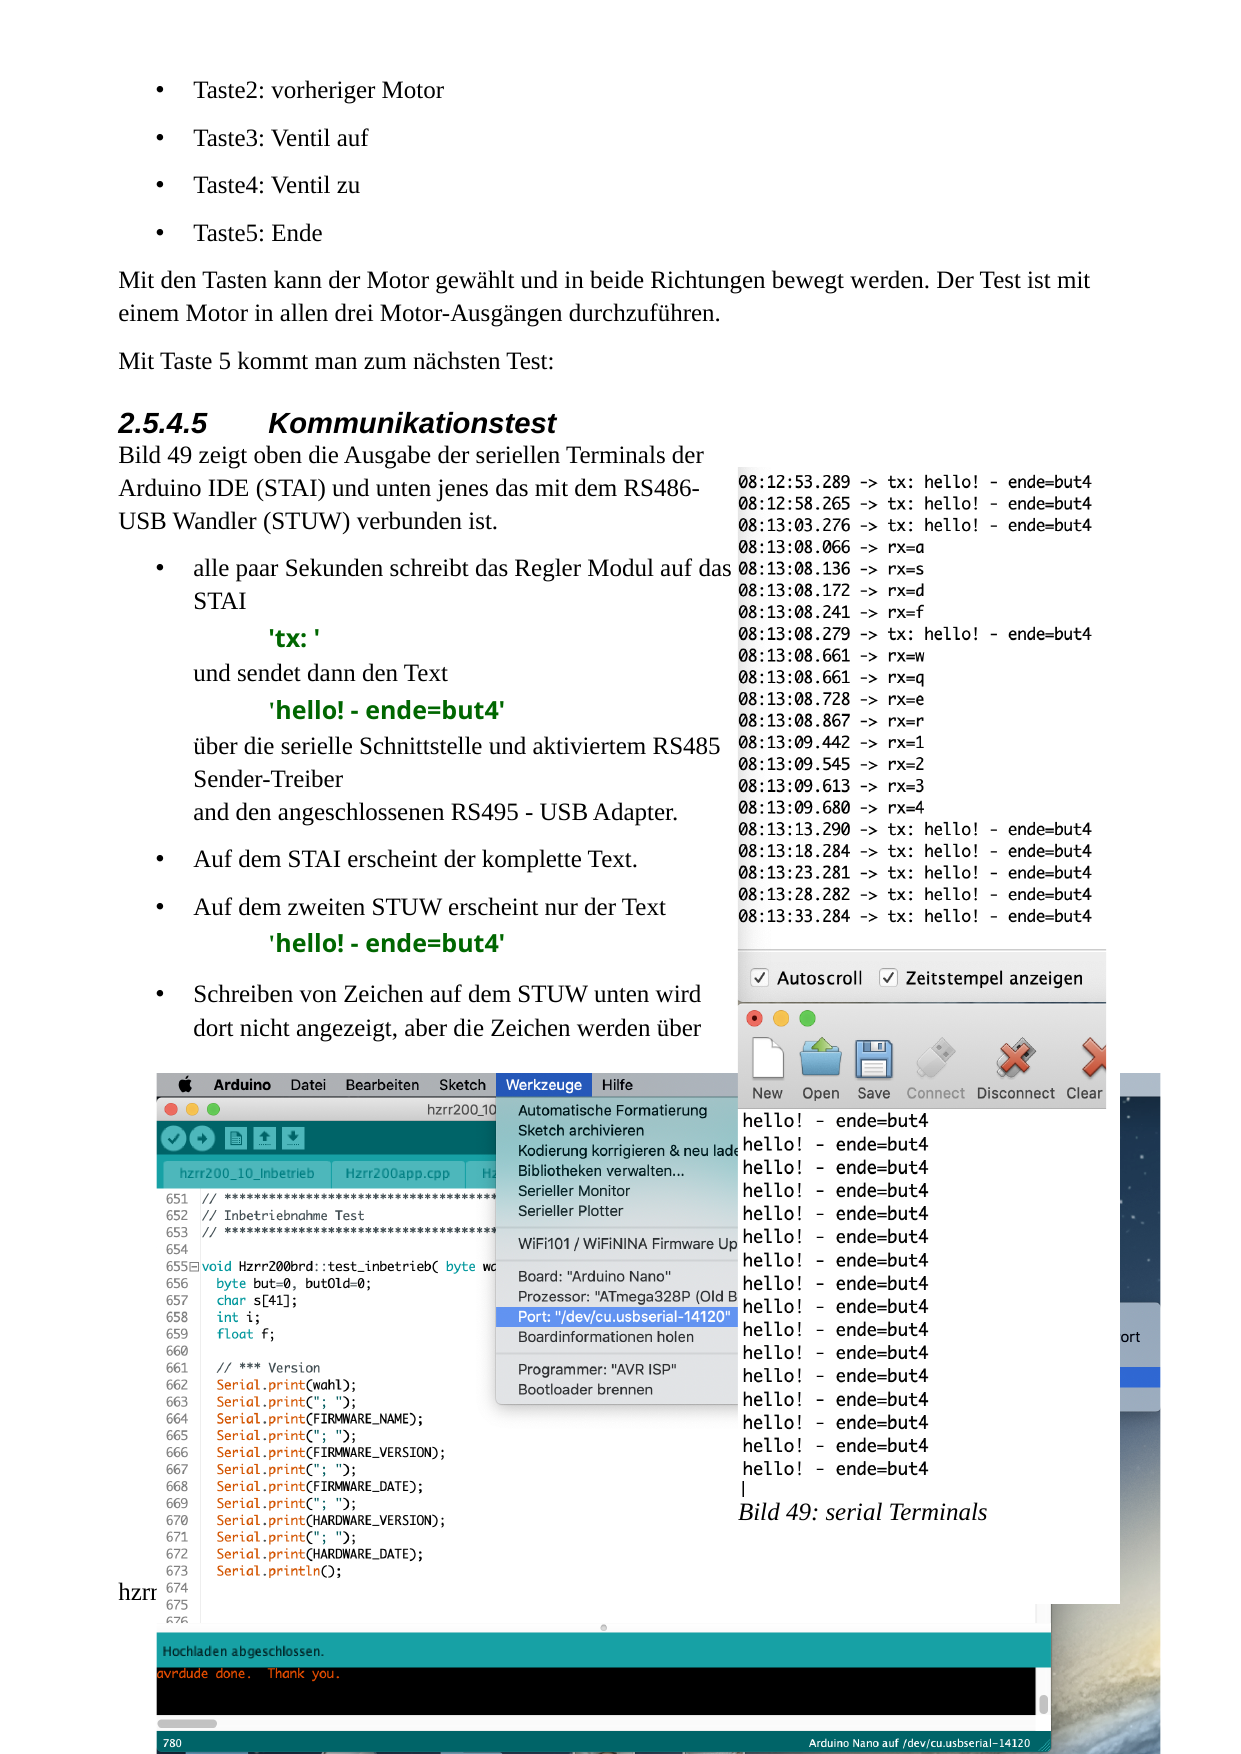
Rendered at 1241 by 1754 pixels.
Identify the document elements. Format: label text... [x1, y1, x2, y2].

subtitle Kommunikationstest [118, 406, 1122, 444]
list Taste3: Ventil auf [156, 123, 1122, 151]
list Taste5: Ende [156, 218, 1122, 247]
text Mit den Tasten kann der Motor gewählt und in beide Richtungen bewegt werden. Der Test ist mit einem Motor in allen drei Motor-Ausgängen durchzuführen. [118, 265, 1122, 327]
list Taste2: vorheriger Motor [156, 75, 1122, 104]
list Schreiben von Zeichen auf dem STUW unten wird dort nicht angezeigt, aber die Zeichen werden über [156, 979, 737, 1041]
text Bild 49 zeigt oben die Ausgabe der seriellen Terminals der Arduino IDE (STAI) und unten jenes das mit dem RS486-USB Wandler (STUW) verbunden ist. [118, 440, 738, 534]
list Auf dem STAI erscheint der komplette Text. [156, 844, 737, 873]
text Bild 49: serial Terminals [738, 444, 1120, 1525]
list alle paar Sekunden schreibt das Regler Modul auf das STAI 'tx: ' und sendet dann den Text 'hello! - ende=but4' über die serielle Schnittstelle und aktiviertem RS485 Sender-Treiber and den angeschlossenen RS495 - USB Adapter. [156, 553, 737, 826]
list Auf dem zweiten STUW erscheint nur der Text 'hello! - ende=but4' [156, 892, 737, 960]
subtitle Kommunikationstest [738, 1525, 1120, 1604]
text Mit Taste 5 kommt man zum nächsten Test: [118, 346, 1122, 375]
list Taste4: Ventil zu [156, 170, 1122, 199]
